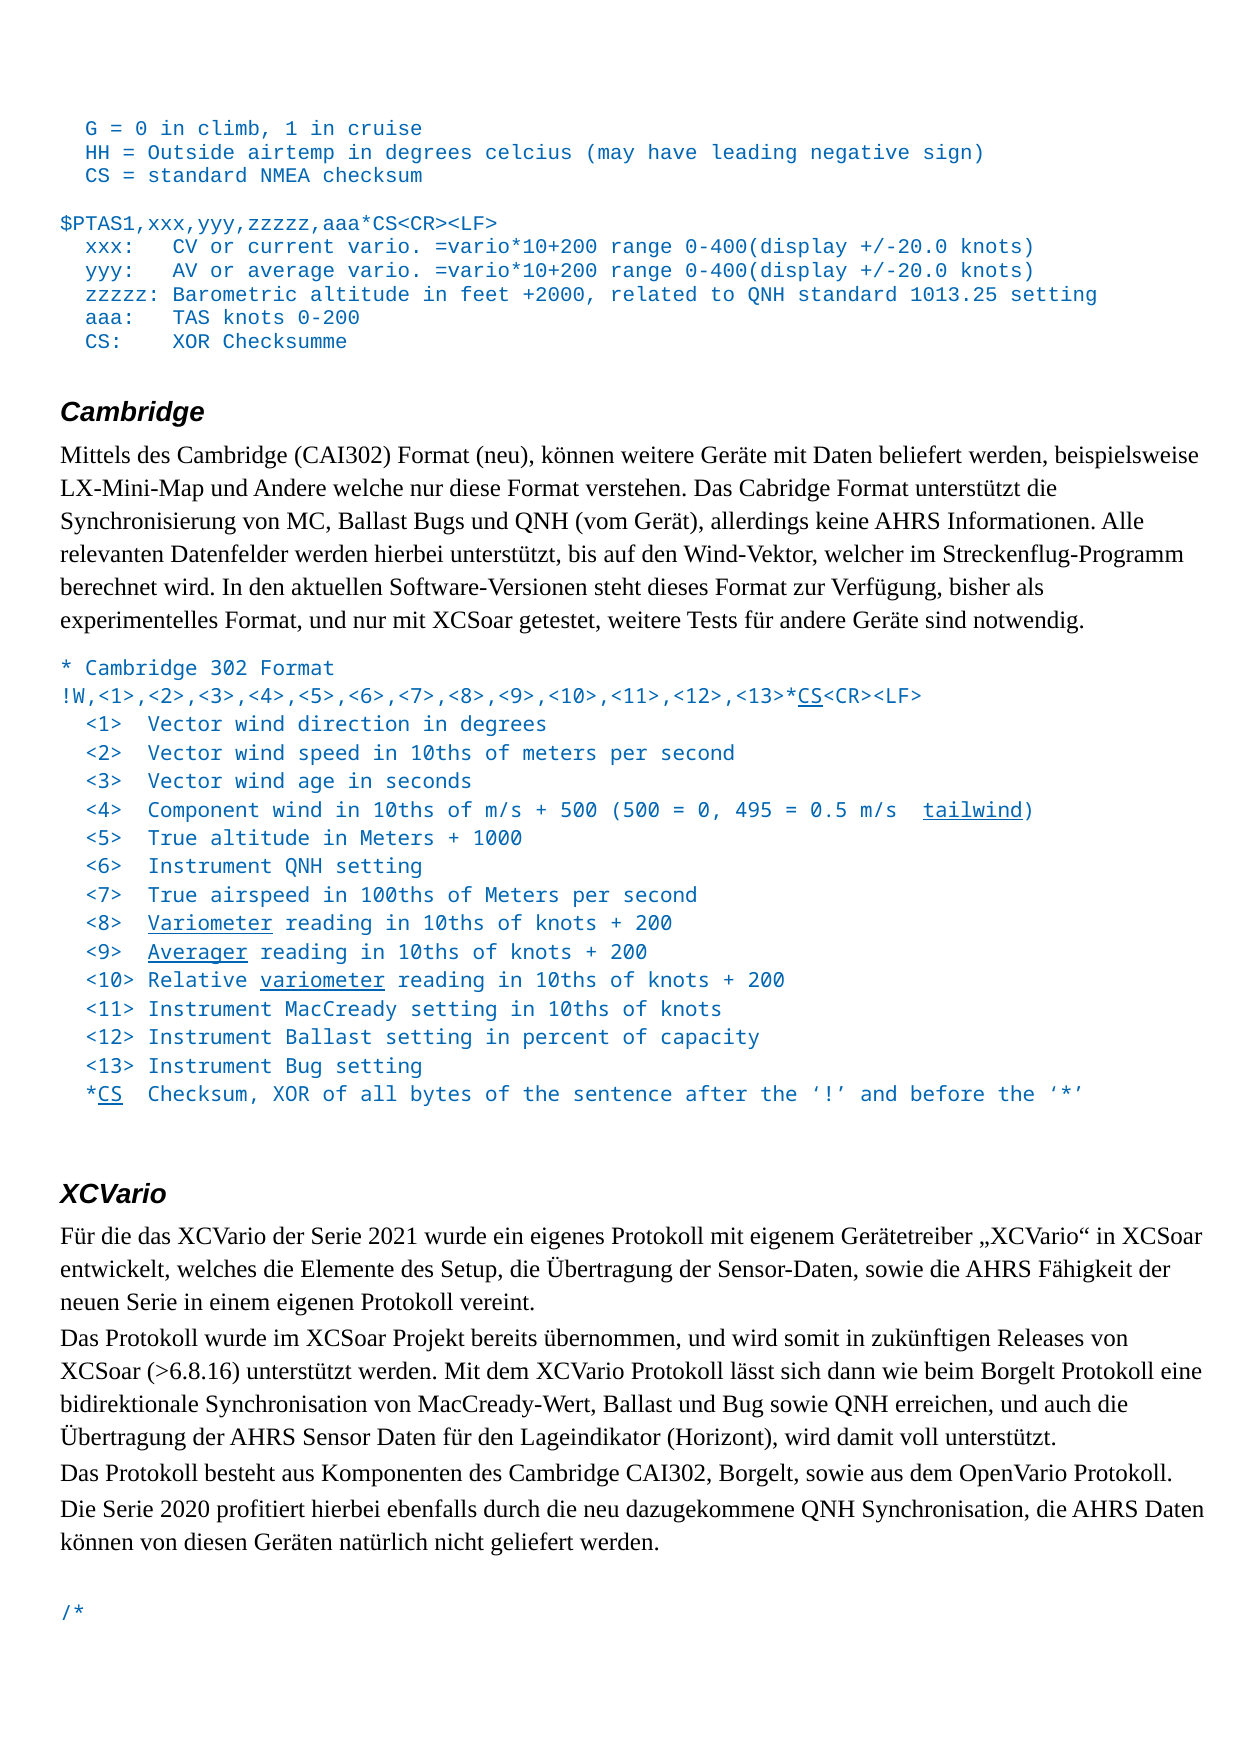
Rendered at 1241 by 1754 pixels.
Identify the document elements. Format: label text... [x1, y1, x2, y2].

text <9> Averager reading in 10ths of knots + 200 [60, 937, 1207, 965]
text Das Protokoll besteht aus Komponenten des Cambridge CAI302, Borgelt, sowie aus dem OpenVario Protokoll. [60, 1458, 1207, 1487]
text $PTAS1,xxx,yyy,zzzzz,aaa*CS<CR><LF> [60, 213, 1207, 236]
text Die Serie 2020 profitiert hierbei ebenfalls durch die neu dazugekommene QNH Synchronisation, die AHRS Daten können von diesen Geräten natürlich nicht geliefert werden. [60, 1494, 1207, 1555]
text yyy: AV or average vario. =vario*10+200 range 0-400(display +/-20.0 knots) [60, 260, 1207, 284]
text Das Protokoll wurde im XCSoar Projekt bereits übernommen, und wird somit in zukünftigen Releases von XCSoar (>6.8.16) unterstützt werden. Mit dem XCVario Protokoll lässt sich dann wie beim Borgelt Protokoll eine bidirektionale Synchronisation von MacCready-Wert, Ballast und Bug sowie QNH erreichen, und auch die Übertragung der AHRS Sensor Daten für den Lageindikator (Horizont), wird damit voll unterstützt. [60, 1323, 1207, 1451]
text CS = standard NMEA checksum [60, 165, 1207, 189]
text <6> Instrument QNH setting [60, 852, 1207, 880]
text xxx: CV or current vario. =vario*10+200 range 0-400(display +/-20.0 knots) [60, 236, 1207, 260]
text <1> Vector wind direction in degrees [60, 709, 1207, 738]
subtitle Cambridge [60, 396, 1207, 427]
text <11> Instrument MacCready setting in 10ths of knots [60, 994, 1207, 1022]
text Mittels des Cambridge (CAI302) Format (neu), können weitere Geräte mit Daten beliefert werden, beispielsweise LX-Mini-Map und Andere welche nur diese Format verstehen. Das Cabridge Format unterstützt die Synchronisierung von MC, Ballast Bugs und QNH (vom Gerät), allerdings keine AHRS Informationen. Alle relevanten Datenfelder werden hierbei unterstützt, bis auf den Wind-Vektor, welcher im Streckenflug-Programm berechnet wird. In den aktuellen Software-Versionen steht dieses Format zur Verfügung, bisher als experimentelles Format, und nur mit XCSoar getestet, weitere Tests für andere Geräte sind notwendig. [60, 440, 1207, 634]
text <3> Vector wind age in seconds [60, 766, 1207, 795]
text * Cambridge 302 Format [60, 653, 1207, 681]
text HH = Outside airtemp in degrees celcius (may have leading negative sign) [60, 142, 1207, 165]
text <2> Vector wind speed in 10ths of meters per second [60, 738, 1207, 766]
text <8> Variometer reading in 10ths of knots + 200 [60, 908, 1207, 937]
text !W,<1>,<2>,<3>,<4>,<5>,<6>,<7>,<8>,<9>,<10>,<11>,<12>,<13>*CS<CR><LF> [60, 681, 1207, 709]
text <4> Component wind in 10ths of m/s + 500 (500 = 0, 495 = 0.5 m/s tailwind) [60, 795, 1207, 823]
text Für die das XCVario der Serie 2021 wurde ein eigenes Protokoll mit eigenem Gerätetreiber „XCVario“ in XCSoar entwickelt, welches die Elemente des Setup, die Übertragung der Sensor-Daten, sowie die AHRS Fähigkeit der neuen Serie in einem eigenen Protokoll vereint. [60, 1221, 1207, 1316]
text CS: XOR Checksumme [60, 331, 1207, 354]
text zzzzz: Barometric altitude in feet +2000, related to QNH standard 1013.25 setting [60, 284, 1207, 307]
text <10> Relative variometer reading in 10ths of knots + 200 [60, 965, 1207, 994]
text /* [60, 1598, 1207, 1627]
text <12> Instrument Ballast setting in percent of capacity [60, 1022, 1207, 1051]
subtitle XCVario [60, 1177, 1207, 1209]
text *CS Checksum, XOR of all bytes of the sentence after the ‘!’ and before the ‘*’ [60, 1079, 1207, 1108]
text aaa: TAS knots 0-200 [60, 307, 1207, 331]
text <13> Instrument Bug setting [60, 1051, 1207, 1079]
text G = 0 in climb, 1 in cruise [60, 118, 1207, 142]
text <5> True altitude in Meters + 1000 [60, 823, 1207, 852]
text <7> True airspeed in 100ths of Meters per second [60, 880, 1207, 908]
